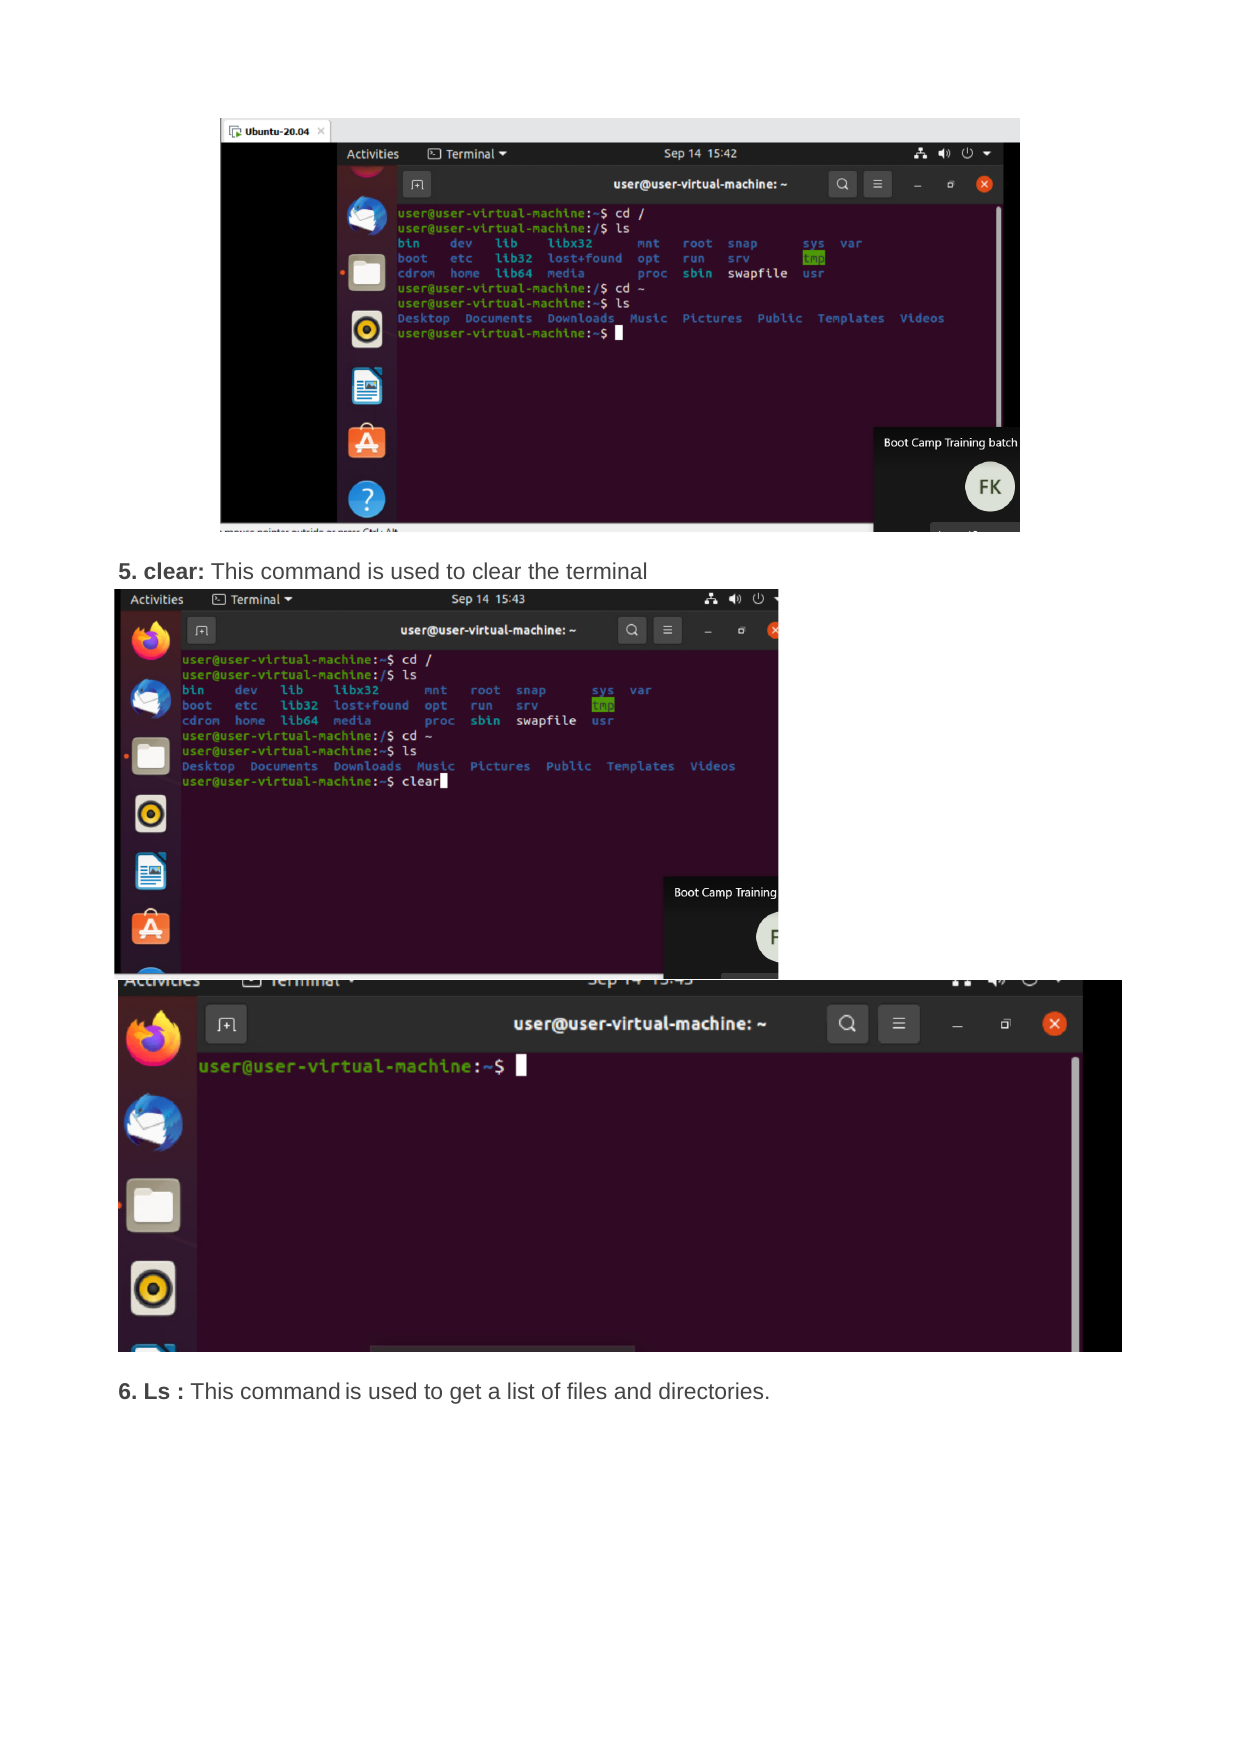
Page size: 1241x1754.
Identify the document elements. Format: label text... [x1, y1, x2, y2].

picture [220, 118, 1020, 532]
text 6. Ls : This command is used to get a list of files and directories. [118, 1378, 1122, 1405]
picture [118, 980, 1122, 1352]
text 5. clear: This command is used to clear the terminal [118, 558, 1122, 584]
picture [114, 589, 779, 979]
